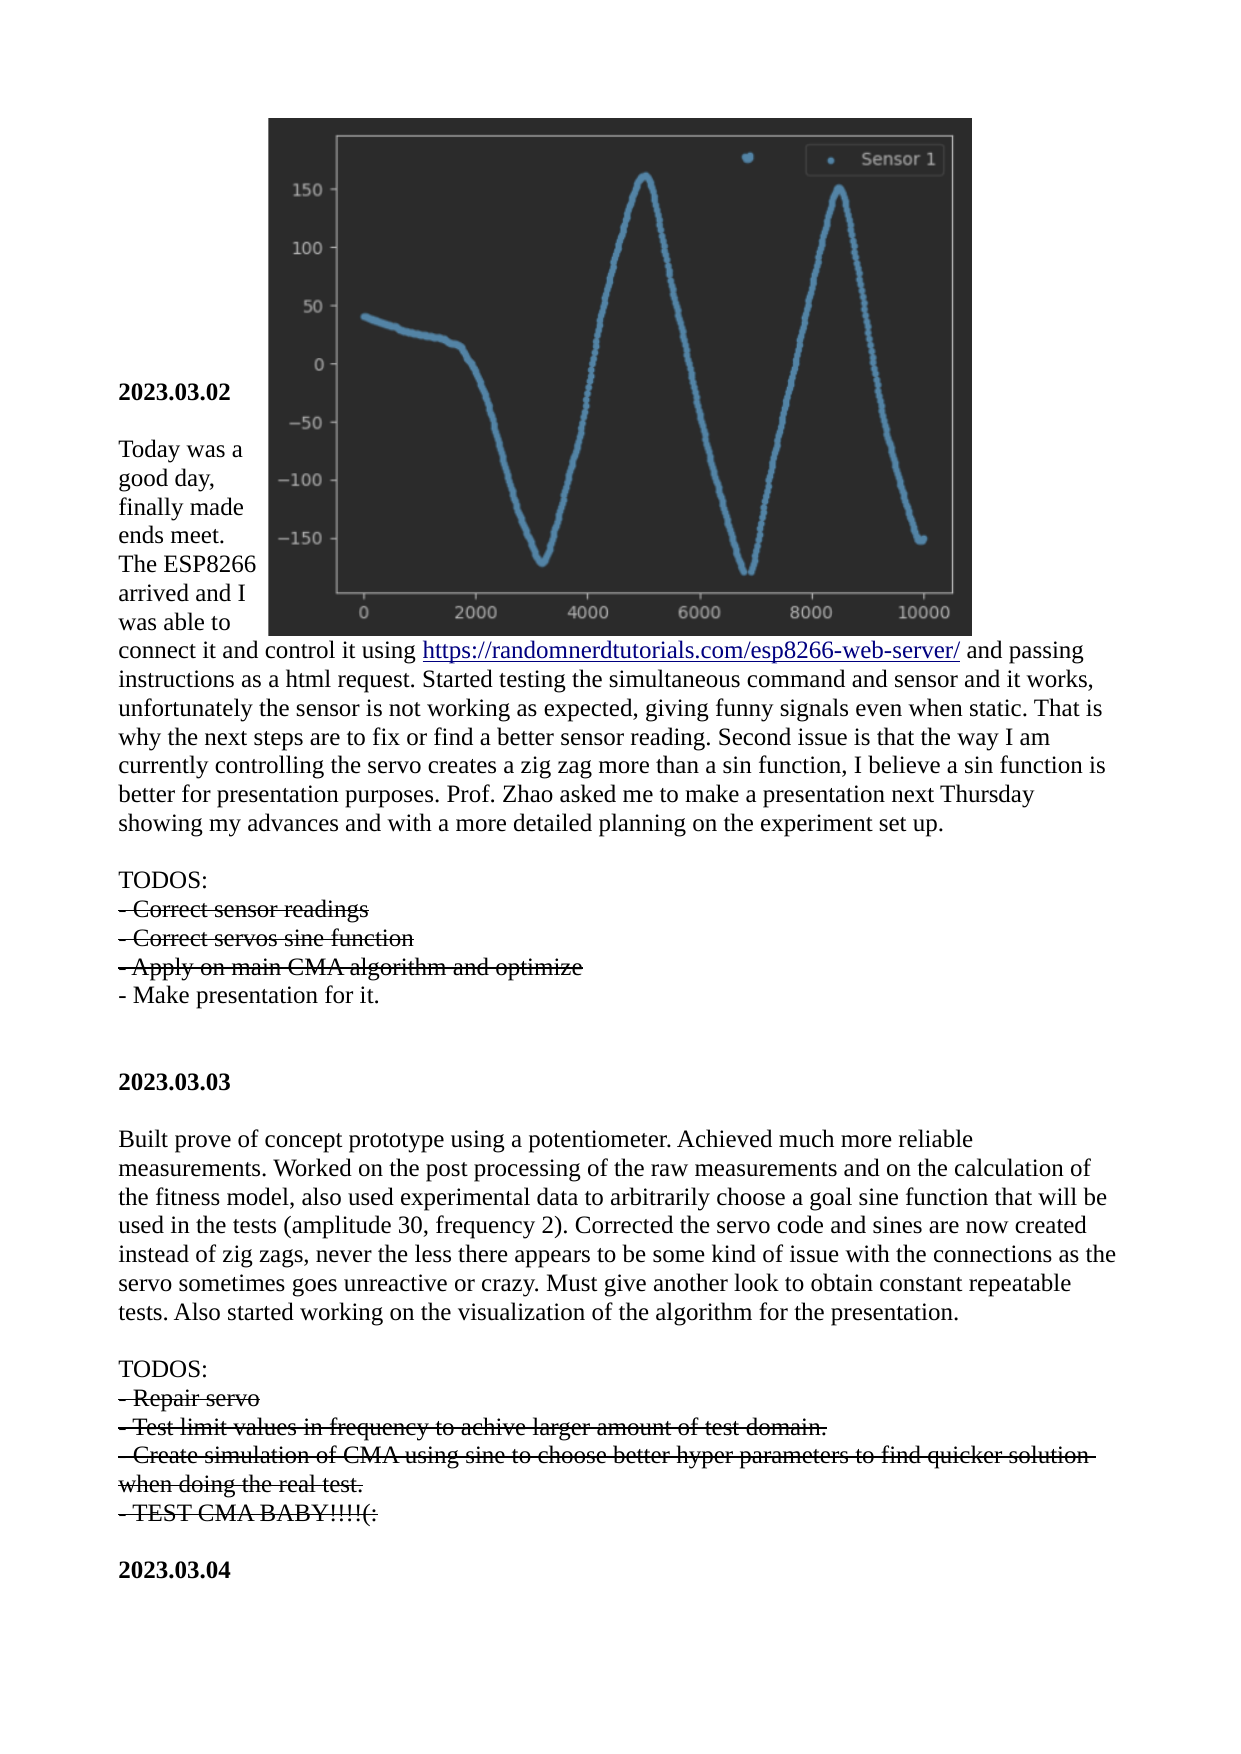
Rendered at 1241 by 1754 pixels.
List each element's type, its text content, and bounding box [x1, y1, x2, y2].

text [972, 377, 1122, 406]
text - TEST CMA BABY!!!!(: [118, 1498, 1122, 1527]
text 2023.03.02 [118, 377, 268, 406]
text - Make presentation for it. [118, 981, 1122, 1009]
text - Test limit values in frequency to achive larger amount of test domain. [118, 1412, 1122, 1441]
text - Repair servo [118, 1383, 1122, 1412]
text - Apply on main CMA algorithm and optimize [118, 952, 1122, 981]
text 2023.03.03 [118, 1067, 1122, 1096]
picture [268, 118, 972, 636]
text Today was a good day, finally made ends meet. The ESP8266 arrived and I was able to connect it and control it using https://randomnerdtutorials.com/esp8266-web-server/ and passing instructions as a html request. Started testing the simultaneous command and sensor and it works, unfortunately the sensor is not working as expected, giving funny signals even when static. That is why the next steps are to fix or find a better sensor reading. Second issue is that the way I am currently controlling the servo creates a zig zag more than a sin function, I believe a sin function is better for presentation purposes. Prof. Zhao asked me to make a presentation next Thursday showing my advances and with a more detailed planning on the experiment set up. [118, 434, 1122, 837]
text TODOS: [118, 866, 1122, 894]
text Built prove of concept prototype using a potentiometer. Achieved much more reliable measurements. Worked on the post processing of the raw measurements and on the calculation of the fitness model, also used experimental data to arbitrarily choose a goal sine function that will be used in the tests (amplitude 30, frequency 2). Corrected the servo code and sines are now created instead of zig zags, never the less there appears to be some kind of issue with the connections as the servo sometimes goes unreactive or crazy. Must give another look to obtain constant repeatable tests. Also started working on the visualization of the algorithm for the presentation. [118, 1124, 1122, 1326]
text TODOS: [118, 1354, 1122, 1383]
text - Create simulation of CMA using sine to choose better hyper parameters to find quicker solution when doing the real test. [118, 1441, 1122, 1498]
text - Correct servos sine function [118, 923, 1122, 952]
text - Correct sensor readings [118, 894, 1122, 923]
text 2023.03.04 [118, 1556, 1122, 1584]
